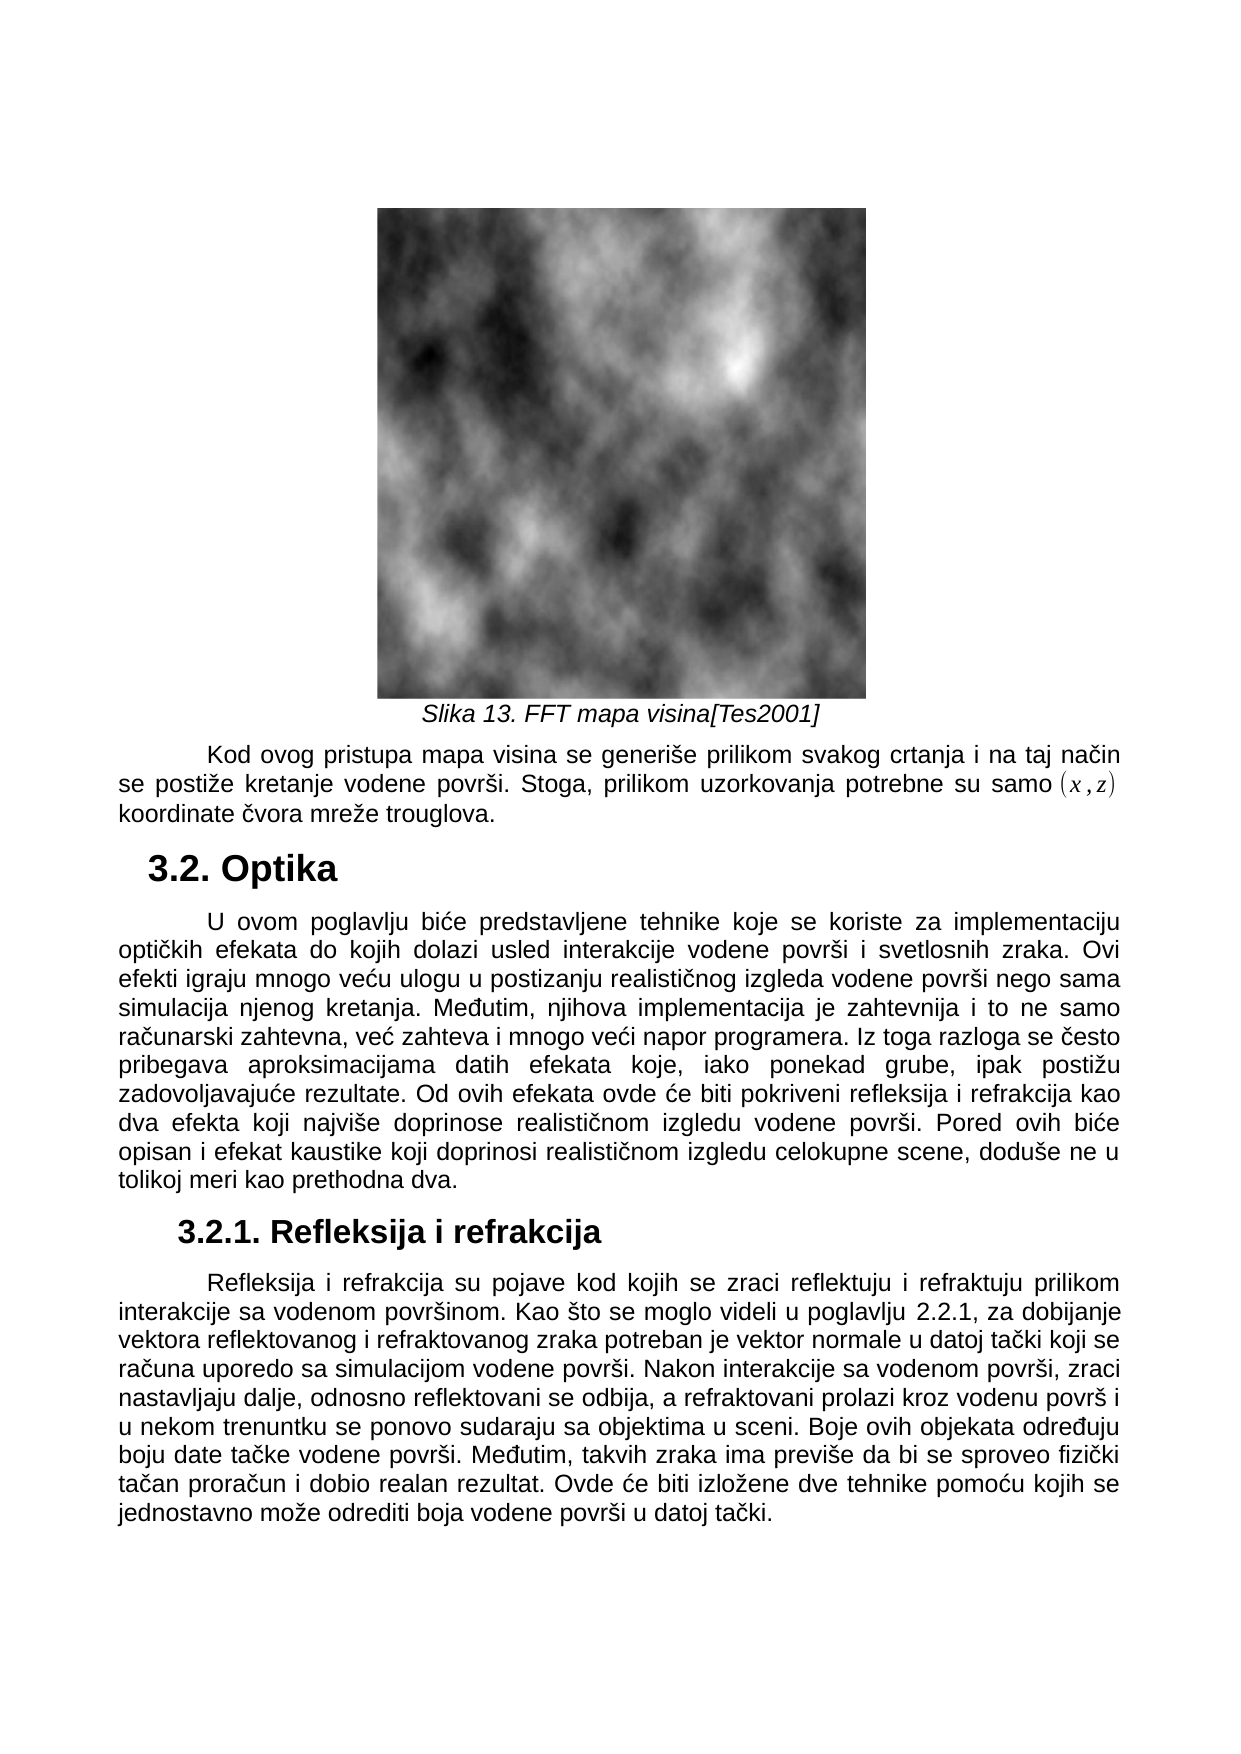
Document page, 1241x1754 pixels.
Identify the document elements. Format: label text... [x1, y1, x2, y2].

subtitle Optika [148, 846, 1122, 889]
subtitle Refleksija i refrakcija [177, 1212, 1122, 1250]
text Refleksija i refrakcija su pojave kod kojih se zraci reflektuju i refraktuju prilikom interakcije sa vodenom površinom. Kao što se moglo videli u poglavlju 2.2.1, za dobijanje vektora reflektovanog i refraktovanog zraka potreban je vektor normale u datoj tački koji se računa uporedo sa simulacijom vodene površi. Nakon interakcije sa vodenom površi, zraci nastavljaju dalje, odnosno reflektovani se odbija, a refraktovani prolazi kroz vodenu površ i u nekom trenuntku se ponovo sudaraju sa objektima u sceni. Boje ovih objekata određuju boju date tačke vodene površi. Međutim, takvih zraka ima previše da bi se sproveo fizički tačan proračun i dobio realan rezultat. Ovde će biti izložene dve tehnike pomoću kojih se jednostavno može odrediti boja vodene površi u datoj tački. [118, 1268, 1122, 1527]
text U ovom poglavlju biće predstavljene tehnike koje se koriste za implementaciju optičkih efekata do kojih dolazi usled interakcije vodene površi i svetlosnih zraka. Ovi efekti igraju mnogo veću ulogu u postizanju realističnog izgleda vodene površi nego sama simulacija njenog kretanja. Međutim, njihova implementacija je zahtevnija i to ne samo računarski zahtevna, već zahteva i mnogo veći napor programera. Iz toga razloga se često pribegava aproksimacijama datih efekata koje, iako ponekad grube, ipak postižu zadovoljavajuće rezultate. Od ovih efekata ovde će biti pokriveni refleksija i refrakcija kao dva efekta koji najviše doprinose realističnom izgledu vodene površi. Pored ovih biće opisan i efekat kaustike koji doprinosi realističnom izgledu celokupne scene, doduše ne u tolikoj meri kao prethodna dva. [118, 907, 1122, 1194]
text Slika 13. FFT mapa visina[Tes2001] [377, 700, 866, 728]
text Kod ovog pristupa mapa visina se generiše prilikom svakog crtanja i na taj način se postiže kretanje vodene površi. Stoga, prilikom uzorkovanja potrebne su samokoordinate čvora mreže trouglova. [118, 177, 1122, 828]
picture [377, 208, 866, 700]
